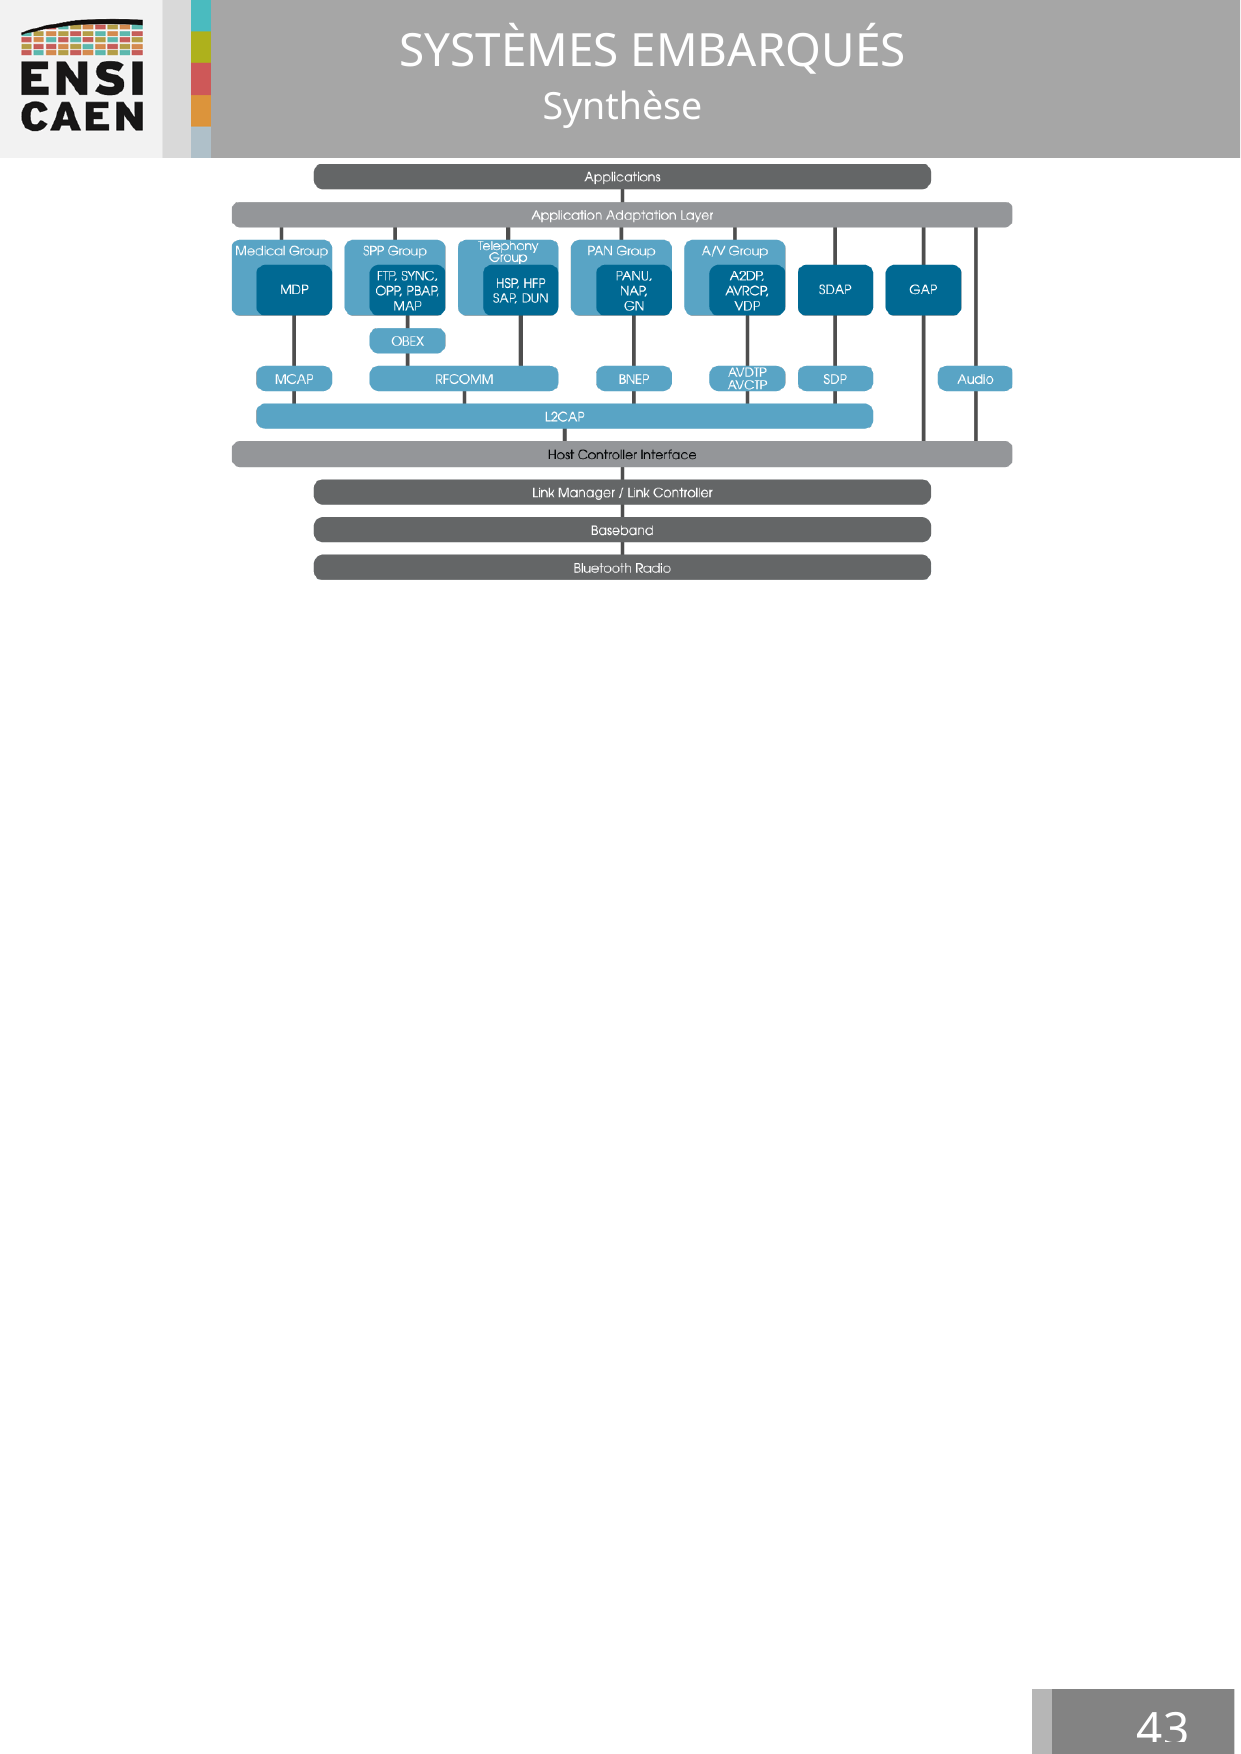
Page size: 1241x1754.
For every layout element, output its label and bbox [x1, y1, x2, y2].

picture [0, 0, 1241, 158]
picture [231, 164, 1013, 580]
picture [1032, 1689, 1235, 1754]
